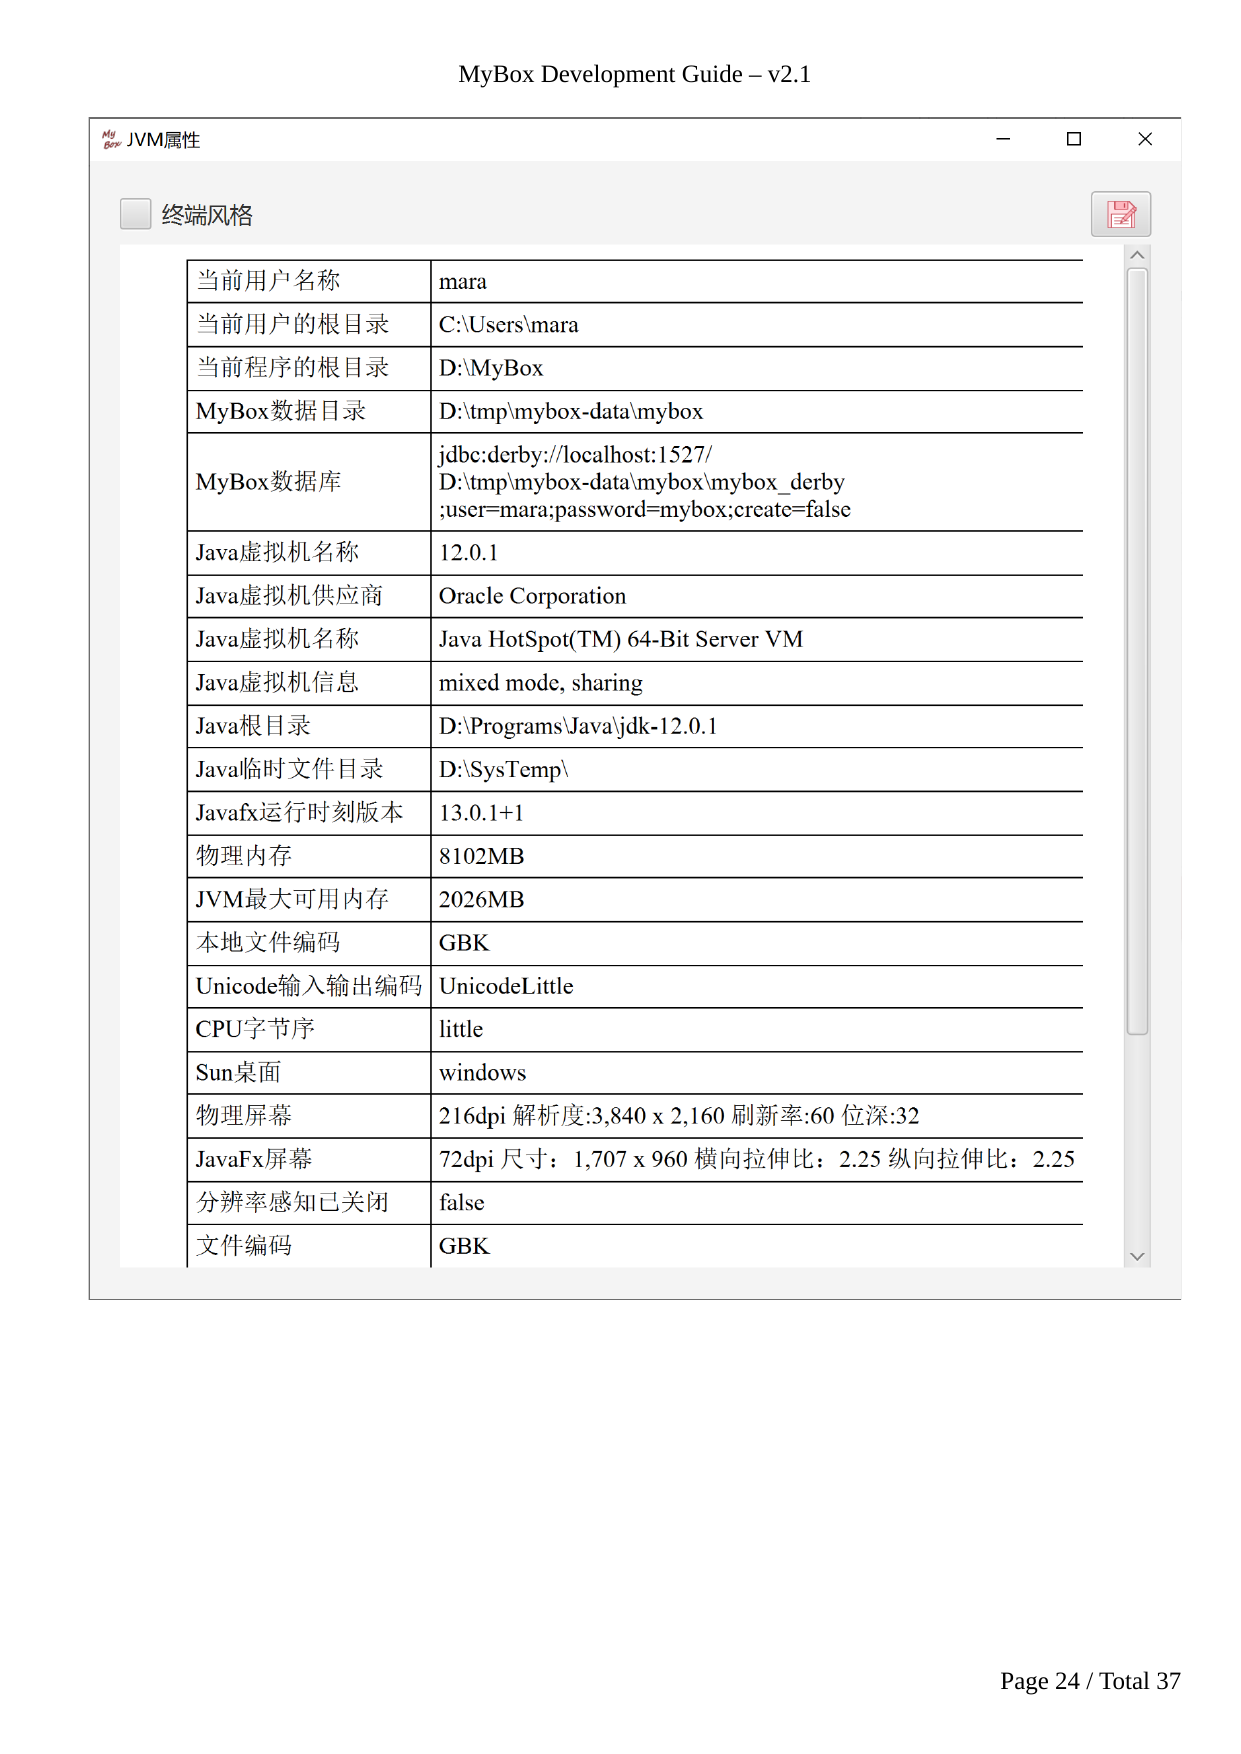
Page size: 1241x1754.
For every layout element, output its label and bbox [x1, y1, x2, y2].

picture [88, 117, 1182, 1300]
